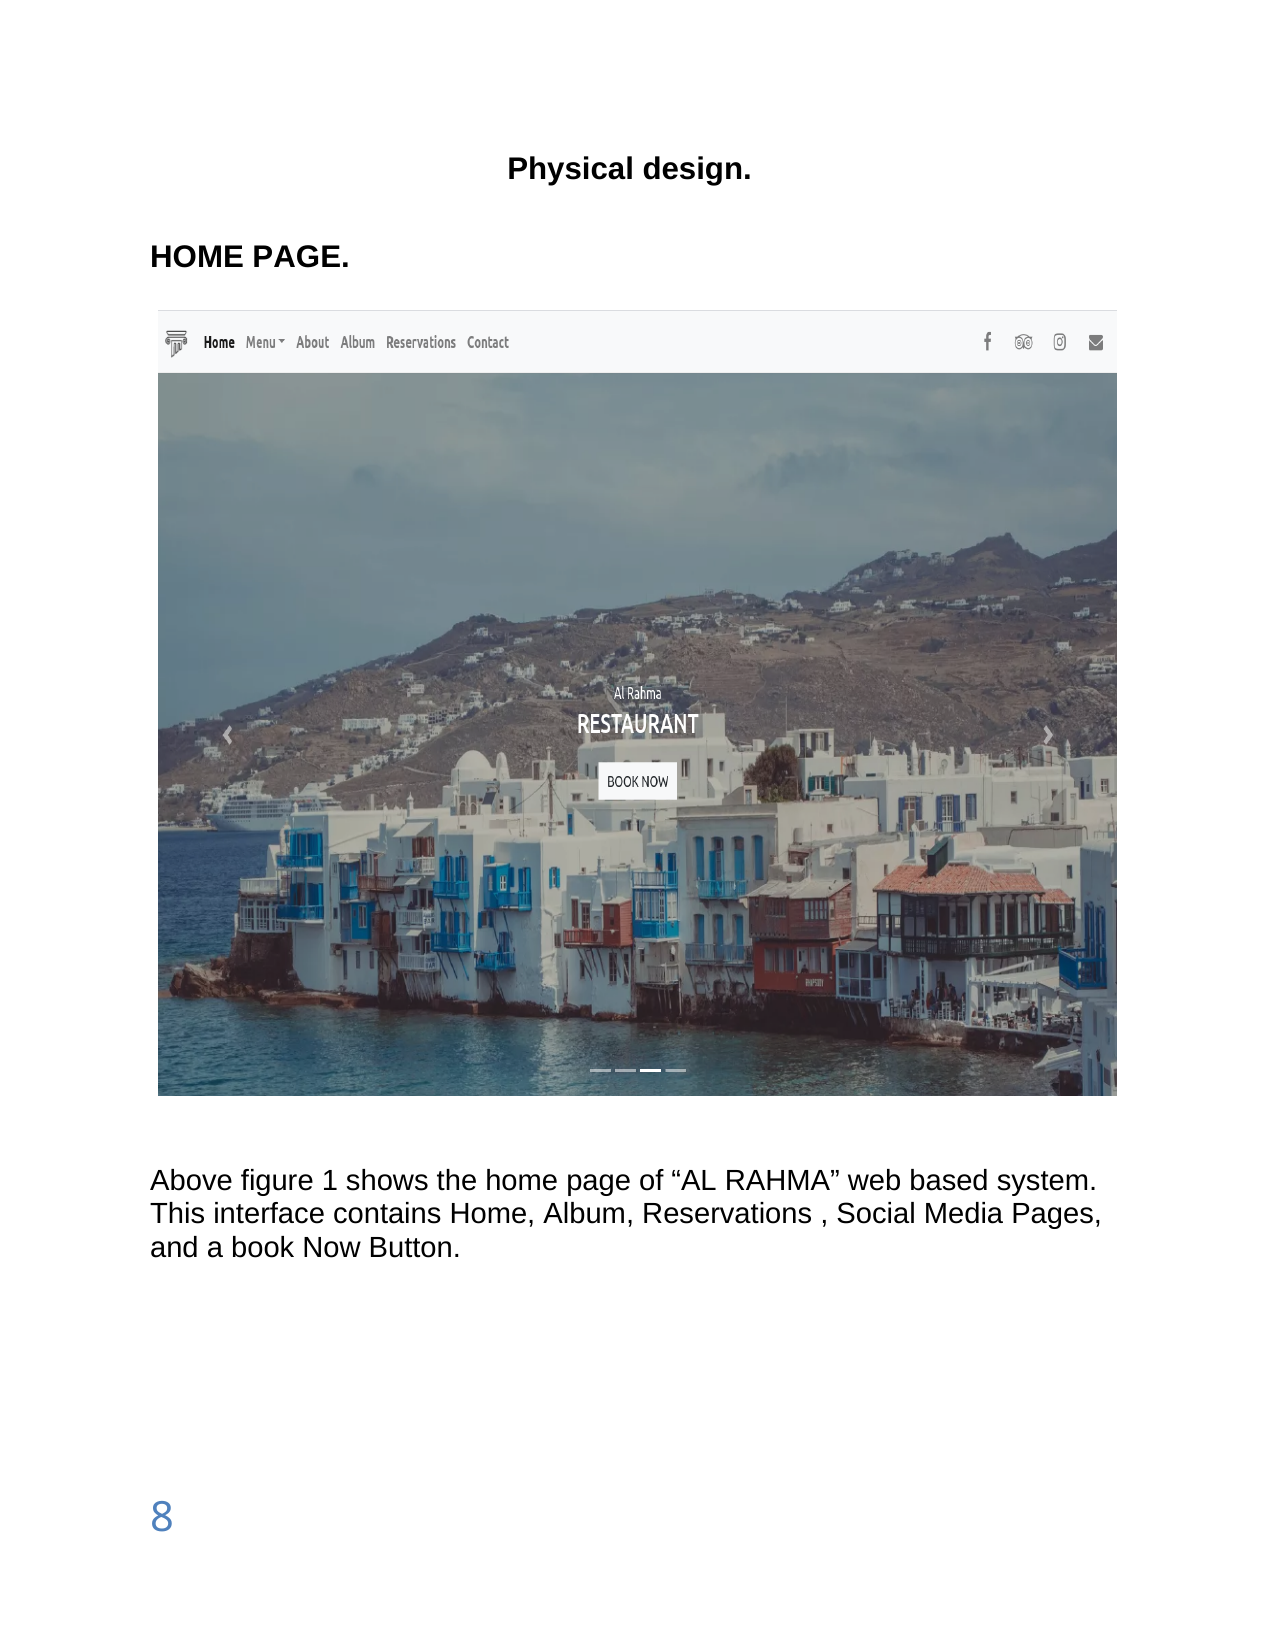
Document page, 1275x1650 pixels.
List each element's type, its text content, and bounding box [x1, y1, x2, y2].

subtitle Physical design. [150, 150, 1109, 186]
picture [158, 310, 1117, 1096]
text HOME PAGE. [150, 238, 1109, 274]
text Above figure 1 shows the home page of “AL RAHMA” web based system. This interface contains Home, Album, Reservations , Social Media Pages, and a book Now Button. [150, 1163, 1109, 1263]
